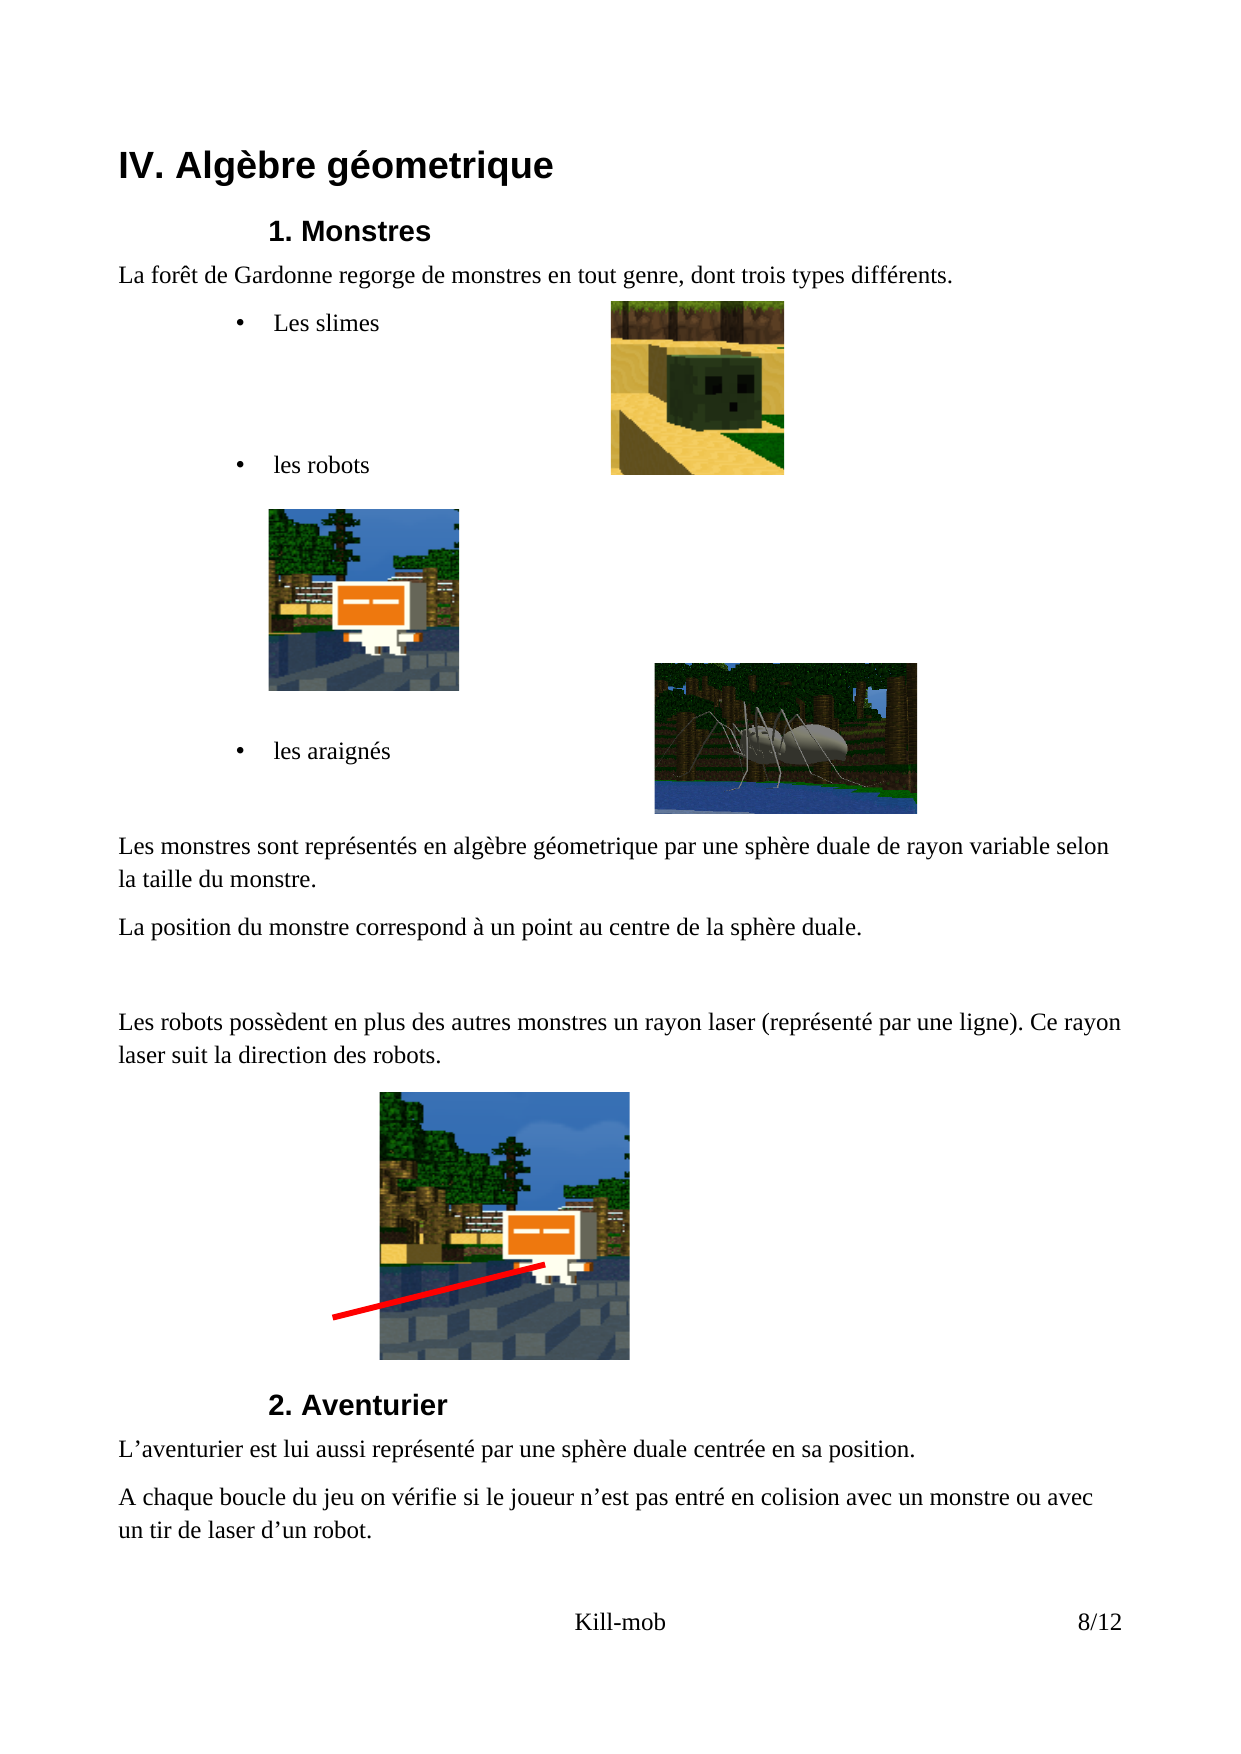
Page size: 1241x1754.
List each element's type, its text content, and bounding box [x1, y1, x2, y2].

text La position du monstre correspond à un point au centre de la sphère duale. [118, 912, 1122, 941]
text L’aventurier est lui aussi représenté par une sphère duale centrée en sa position. [118, 1434, 1122, 1463]
subtitle 2. Aventurier [268, 1388, 1122, 1422]
list [918, 736, 1122, 765]
picture [658, 301, 779, 475]
picture [268, 509, 387, 691]
picture [654, 663, 918, 814]
text Les monstres sont représentés en algèbre géometrique par une sphère duale de rayon variable selon la taille du monstre. [118, 831, 1122, 893]
list les robots [236, 451, 1122, 479]
subtitle 1. Monstres [268, 214, 1122, 248]
list [779, 308, 1122, 336]
picture [379, 1092, 531, 1302]
text A chaque boucle du jeu on vérifie si le joueur n’est pas entré en colision avec un monstre ou avec un tir de laser d’un robot. [118, 1482, 1122, 1544]
subtitle IV. Algèbre géometrique [118, 143, 1122, 187]
text La forêt de Gardonne regorge de monstres en tout genre, dont trois types différents. [118, 260, 1122, 289]
picture [379, 1272, 531, 1360]
list les araignés [236, 736, 654, 765]
text Les robots possèdent en plus des autres monstres un rayon laser (représenté par une ligne). Ce rayon laser suit la direction des robots. [118, 1007, 1122, 1069]
list Les slimes [236, 308, 658, 336]
